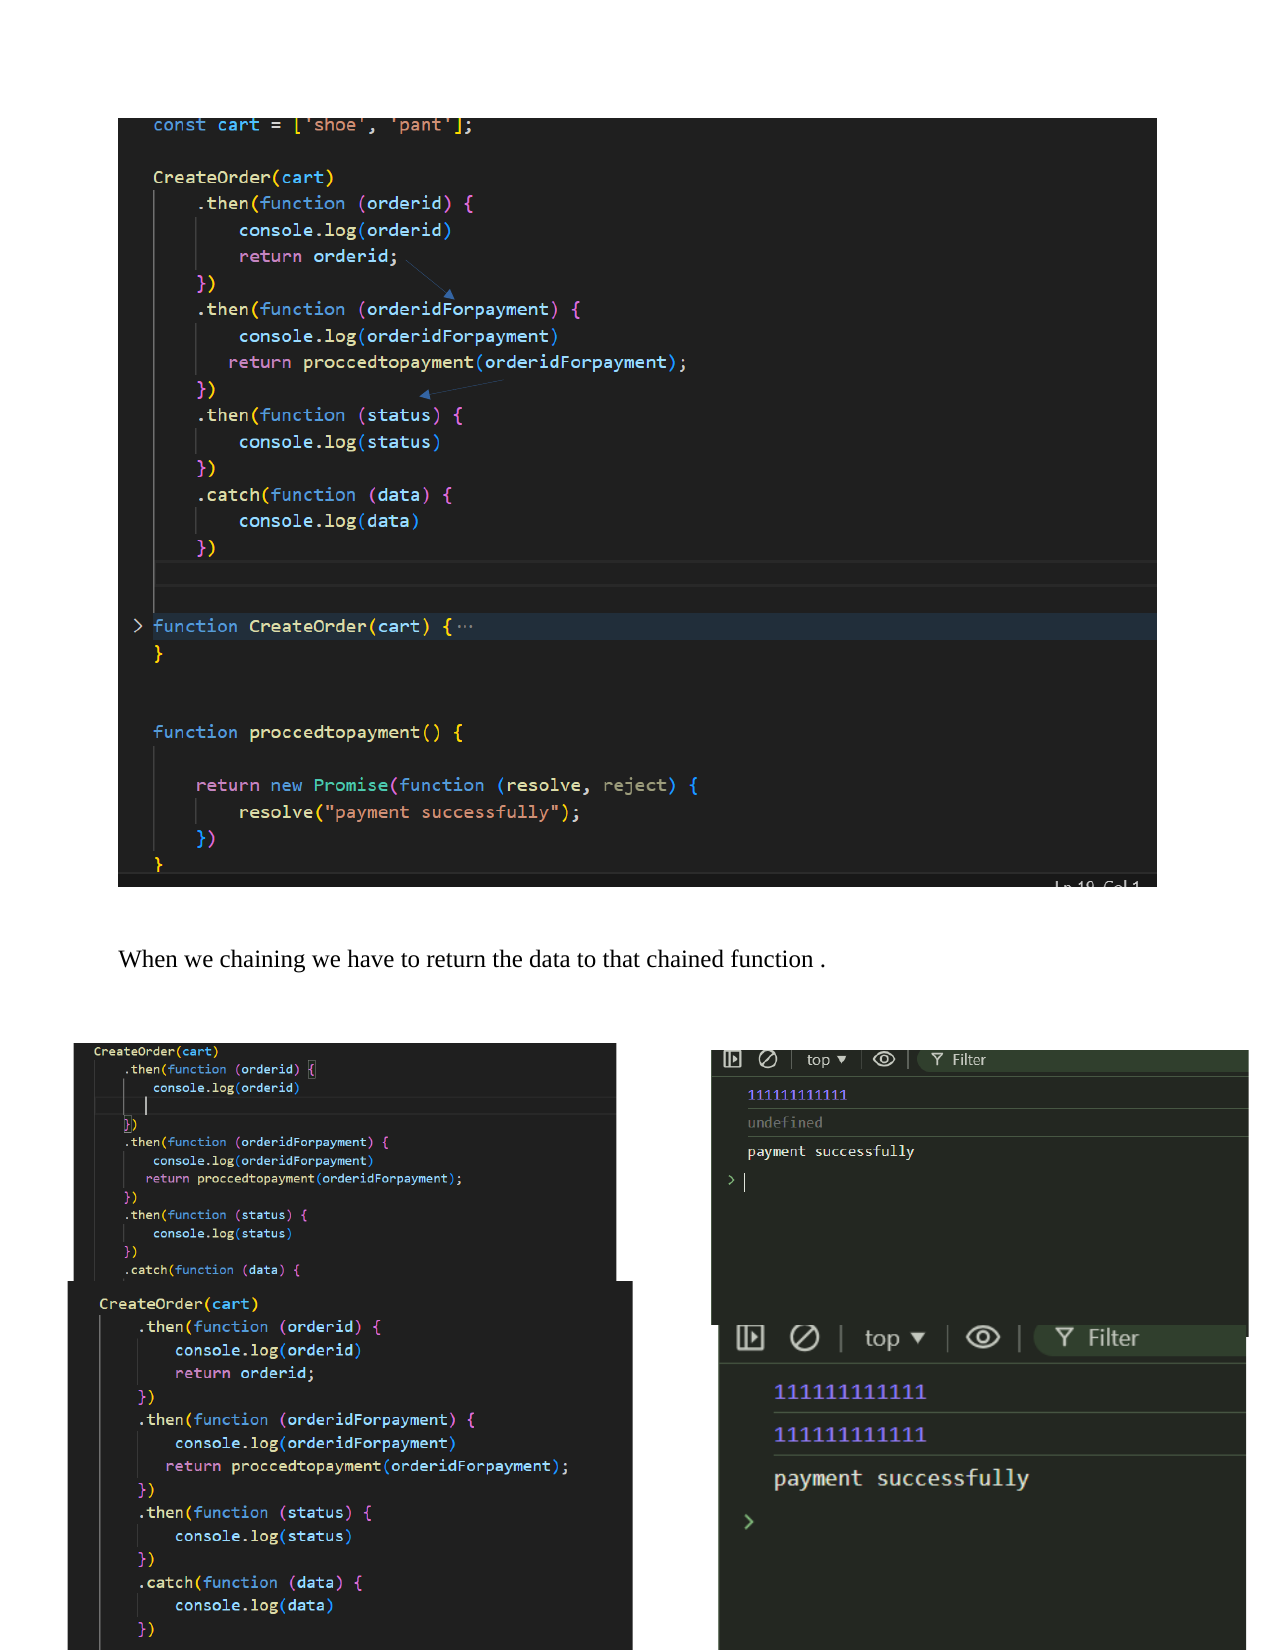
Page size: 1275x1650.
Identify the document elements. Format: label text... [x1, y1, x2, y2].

picture [67, 1043, 633, 1650]
picture [646, 1050, 1249, 1650]
picture [118, 118, 1157, 887]
text When we chaining we have to return the data to that chained function . [118, 887, 1157, 1002]
